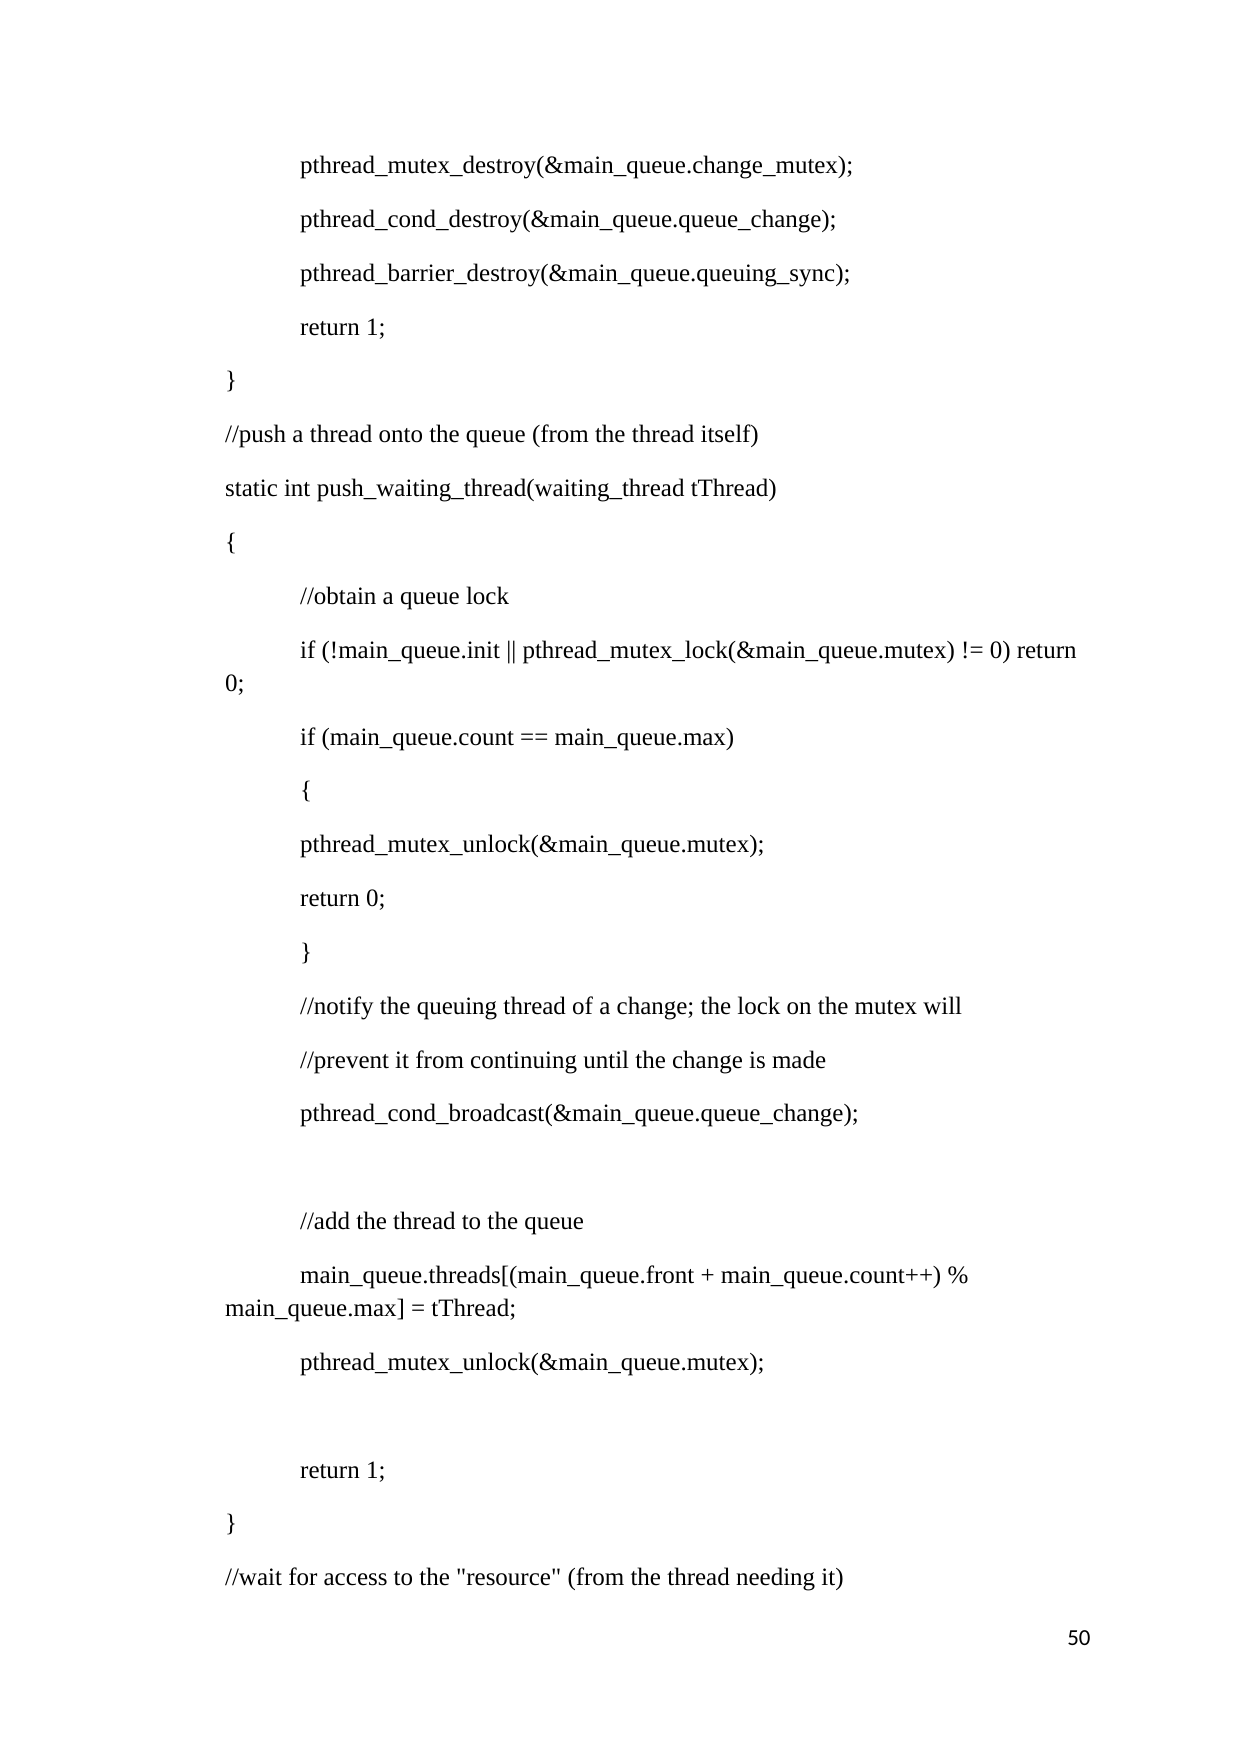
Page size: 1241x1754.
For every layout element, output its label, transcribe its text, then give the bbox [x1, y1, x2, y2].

text //wait for access to the "resource" (from the thread needing it) [225, 1562, 1090, 1591]
text static int push_waiting_thread(waiting_thread tThread) [225, 473, 1090, 502]
text } [225, 365, 1090, 394]
text { [225, 527, 1090, 556]
text //notify the queuing thread of a change; the lock on the mutex will [225, 991, 1090, 1019]
text } [225, 1508, 1090, 1537]
text { [225, 775, 1090, 804]
text return 1; [225, 312, 1090, 340]
text //push a thread onto the queue (from the thread itself) [225, 419, 1090, 448]
text pthread_cond_destroy(&main_queue.queue_change); [225, 204, 1090, 233]
text if (!main_queue.init || pthread_mutex_lock(&main_queue.mutex) != 0) return 0; [225, 635, 1090, 696]
text return 1; [225, 1455, 1090, 1483]
text pthread_barrier_destroy(&main_queue.queuing_sync); [225, 258, 1090, 286]
text main_queue.threads[(main_queue.front + main_queue.count++) % main_queue.max] = tThread; [225, 1260, 1090, 1322]
text if (main_queue.count == main_queue.max) [225, 722, 1090, 750]
text pthread_mutex_destroy(&main_queue.change_mutex); [225, 150, 1090, 179]
text //obtain a queue lock [225, 581, 1090, 609]
text return 0; [225, 883, 1090, 912]
text pthread_mutex_unlock(&main_queue.mutex); [225, 829, 1090, 858]
text pthread_cond_broadcast(&main_queue.queue_change); [225, 1098, 1090, 1127]
subtitle //prevent it from continuing until the change is made [225, 1045, 1090, 1073]
text //add the thread to the queue [225, 1206, 1090, 1235]
text } [225, 937, 1090, 966]
text pthread_mutex_unlock(&main_queue.mutex); [225, 1347, 1090, 1376]
